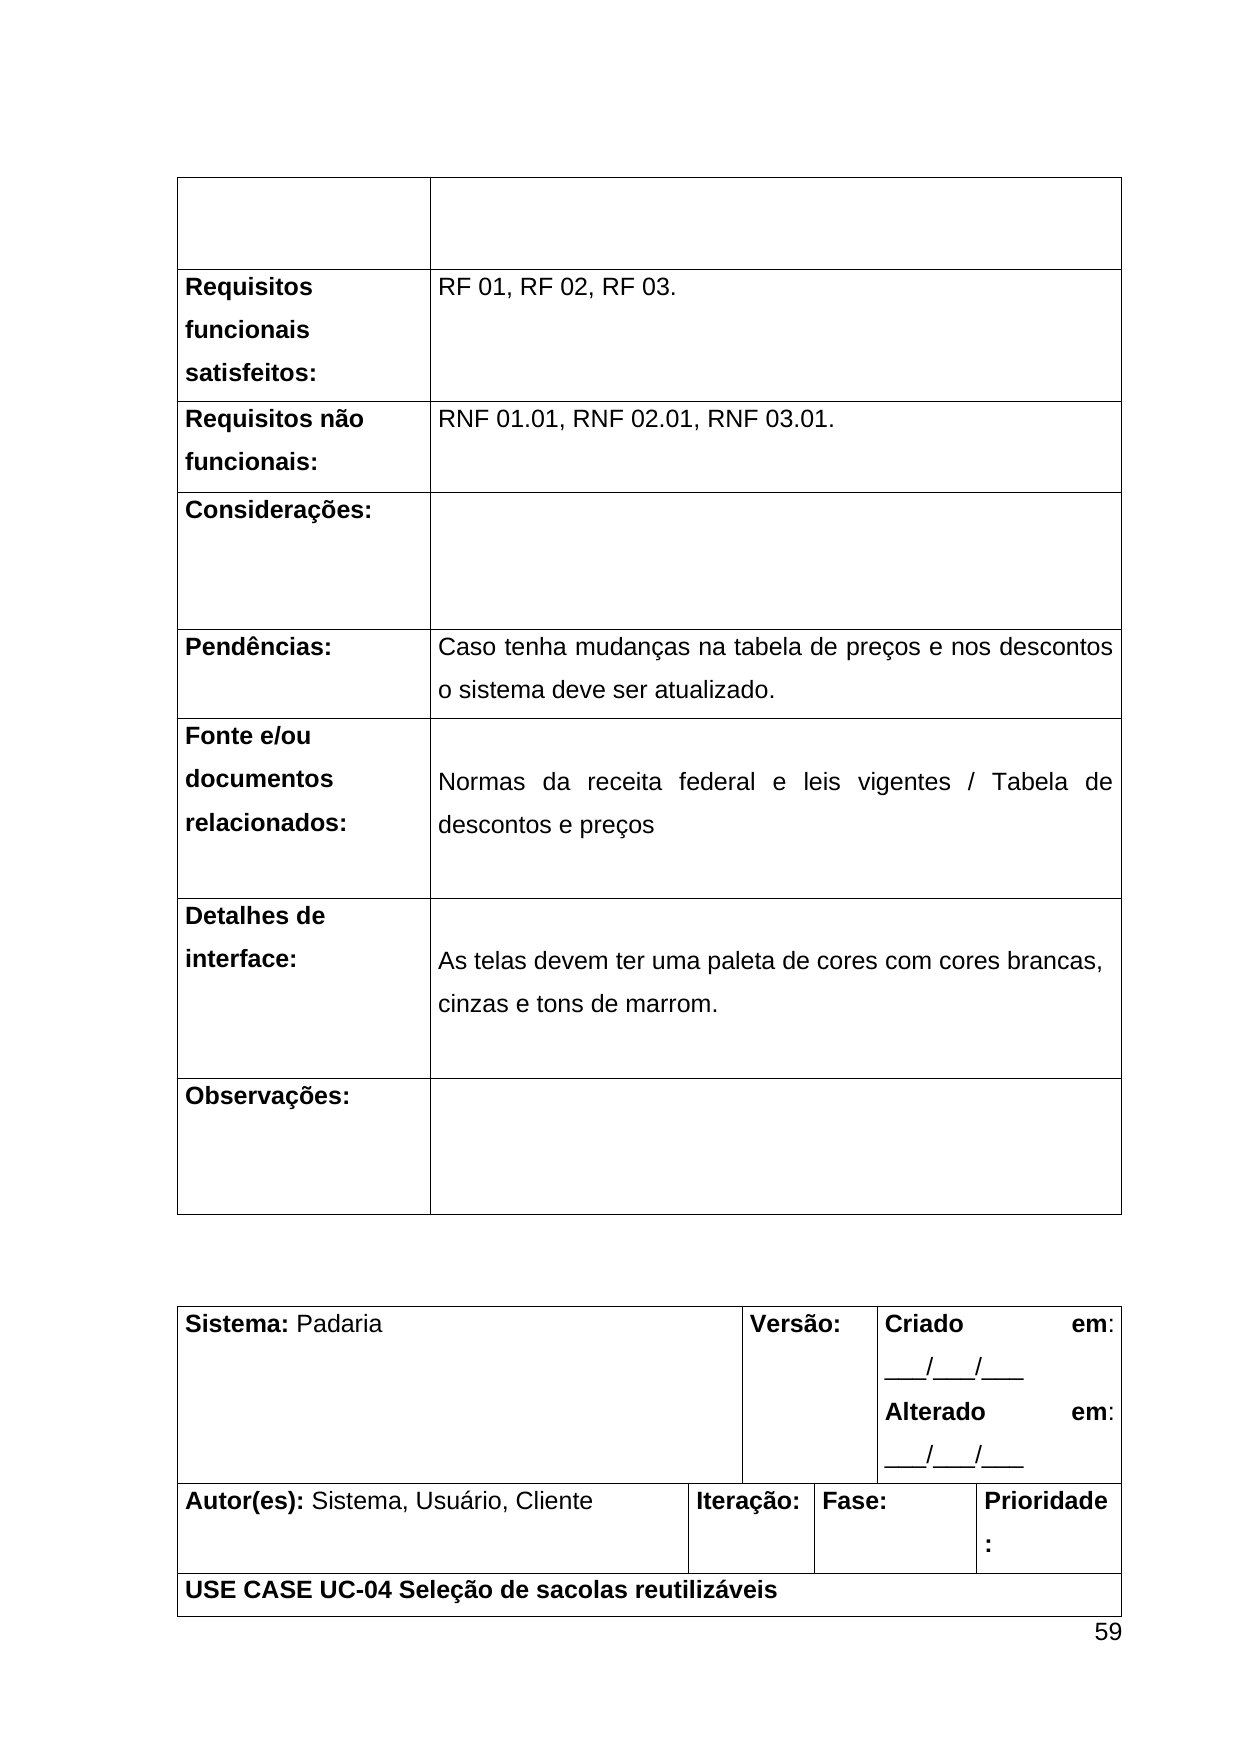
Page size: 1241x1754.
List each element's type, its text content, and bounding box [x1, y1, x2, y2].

table_cell Fonte e/ou documentos relacionados: [178, 719, 430, 898]
table_cell Pendências: [178, 630, 430, 718]
table_cell Considerações: [178, 493, 430, 629]
table_cell [431, 1079, 1121, 1214]
table_cell [431, 178, 1121, 268]
table_header Versão: [743, 1307, 877, 1483]
table_cell Prioridade: [977, 1484, 1121, 1572]
table_cell [431, 493, 1121, 629]
table_header Criado em: ___/___/___ Alterado em: ___/___/___ [878, 1307, 1121, 1483]
table_cell Observações: [178, 1079, 430, 1214]
table_cell As telas devem ter uma paleta de cores com cores brancas, cinzas e tons de marrom. [431, 899, 1121, 1077]
table_cell Requisitos não funcionais: [178, 402, 430, 492]
table_cell [178, 178, 430, 268]
table_cell Detalhes de interface: [178, 899, 430, 1077]
table_cell RF 01, RF 02, RF 03. [431, 270, 1121, 401]
table_cell Iteração: [689, 1484, 814, 1572]
table_cell Fase: [815, 1484, 976, 1572]
table_cell RNF 01.01, RNF 02.01, RNF 03.01. [431, 402, 1121, 492]
table_cell USE CASE UC-04 Seleção de sacolas reutilizáveis [178, 1574, 1121, 1616]
table_cell Requisitos funcionais satisfeitos: [178, 270, 430, 401]
table_cell Autor(es): Sistema, Usuário, Cliente [178, 1484, 688, 1572]
table_cell Normas da receita federal e leis vigentes / Tabela de descontos e preços [431, 719, 1121, 898]
table_header Sistema: Padaria [178, 1307, 742, 1483]
table_cell Caso tenha mudanças na tabela de preços e nos descontos o sistema deve ser atualizado. [431, 630, 1121, 718]
